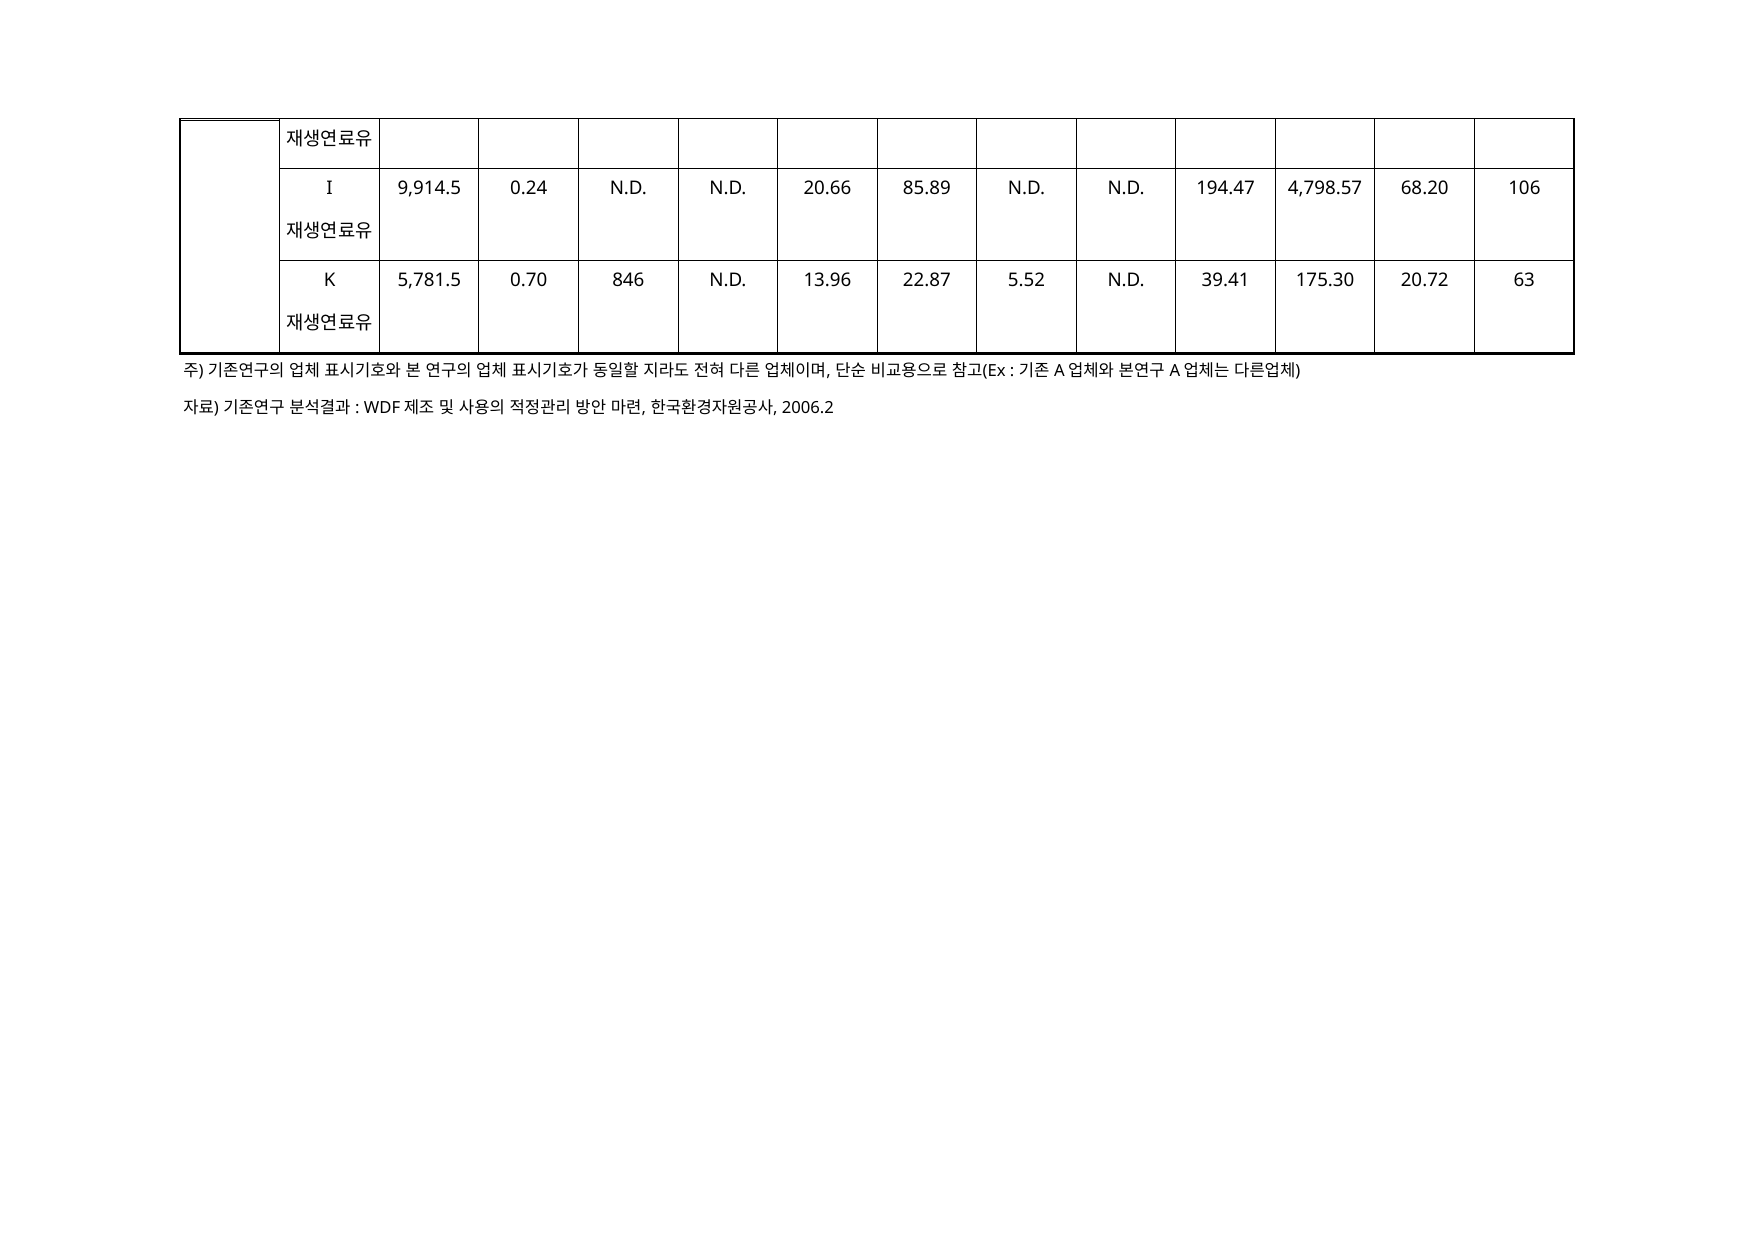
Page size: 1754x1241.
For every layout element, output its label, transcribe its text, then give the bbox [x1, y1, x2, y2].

table_cell 0.70 [479, 261, 578, 352]
table_cell 9,914.5 [380, 169, 478, 260]
table_cell [977, 119, 1076, 168]
table_cell [1276, 119, 1374, 168]
table_cell [1375, 119, 1474, 168]
table_cell 846 [579, 261, 678, 352]
table_cell [778, 119, 877, 168]
table_cell 106 [1475, 169, 1573, 260]
table_cell N.D. [679, 169, 777, 260]
table_cell N.D. [977, 169, 1076, 260]
table_cell 5,781.5 [380, 261, 478, 352]
table_cell [1077, 119, 1175, 168]
table_cell K 재생연료유 [280, 261, 379, 352]
table_cell [579, 119, 678, 168]
table_cell 22.87 [878, 261, 976, 352]
table_cell 68.20 [1375, 169, 1474, 260]
table_cell 4,798.57 [1276, 169, 1374, 260]
table_cell 85.89 [878, 169, 976, 260]
table_cell N.D. [579, 169, 678, 260]
table_cell 20.66 [778, 169, 877, 260]
table_cell 175.30 [1276, 261, 1374, 352]
table_cell [380, 119, 478, 168]
table_cell 재생연료유 [280, 119, 379, 168]
table_cell 5.52 [977, 261, 1076, 352]
table_cell N.D. [679, 261, 777, 352]
table_cell [181, 121, 279, 352]
table_cell 63 [1475, 261, 1573, 352]
table_cell [1176, 119, 1275, 168]
table_cell [479, 119, 578, 168]
table_cell 39.41 [1176, 261, 1275, 352]
table_cell 0.24 [479, 169, 578, 260]
table_cell N.D. [1077, 169, 1175, 260]
table_cell N.D. [1077, 261, 1175, 352]
table_cell 20.72 [1375, 261, 1474, 352]
table_cell [1475, 119, 1573, 168]
table_cell I 재생연료유 [280, 169, 379, 260]
table_cell [878, 119, 976, 168]
table_cell [679, 119, 777, 168]
table_cell 주) 기존연구의 업체 표시기호와 본 연구의 업체 표시기호가 동일할 지라도 전혀 다른 업체이며, 단순 비교용으로 참고(Ex : 기존 A업체와 본연구 A업체는 다른업체) 자료) 기존연구 분석결과 : WDF제조 및 사용의 적정관리 방안 마련, 한국환경자원공사, 2006.2 [180, 355, 1574, 433]
table_cell 194.47 [1176, 169, 1275, 260]
table_cell 13.96 [778, 261, 877, 352]
